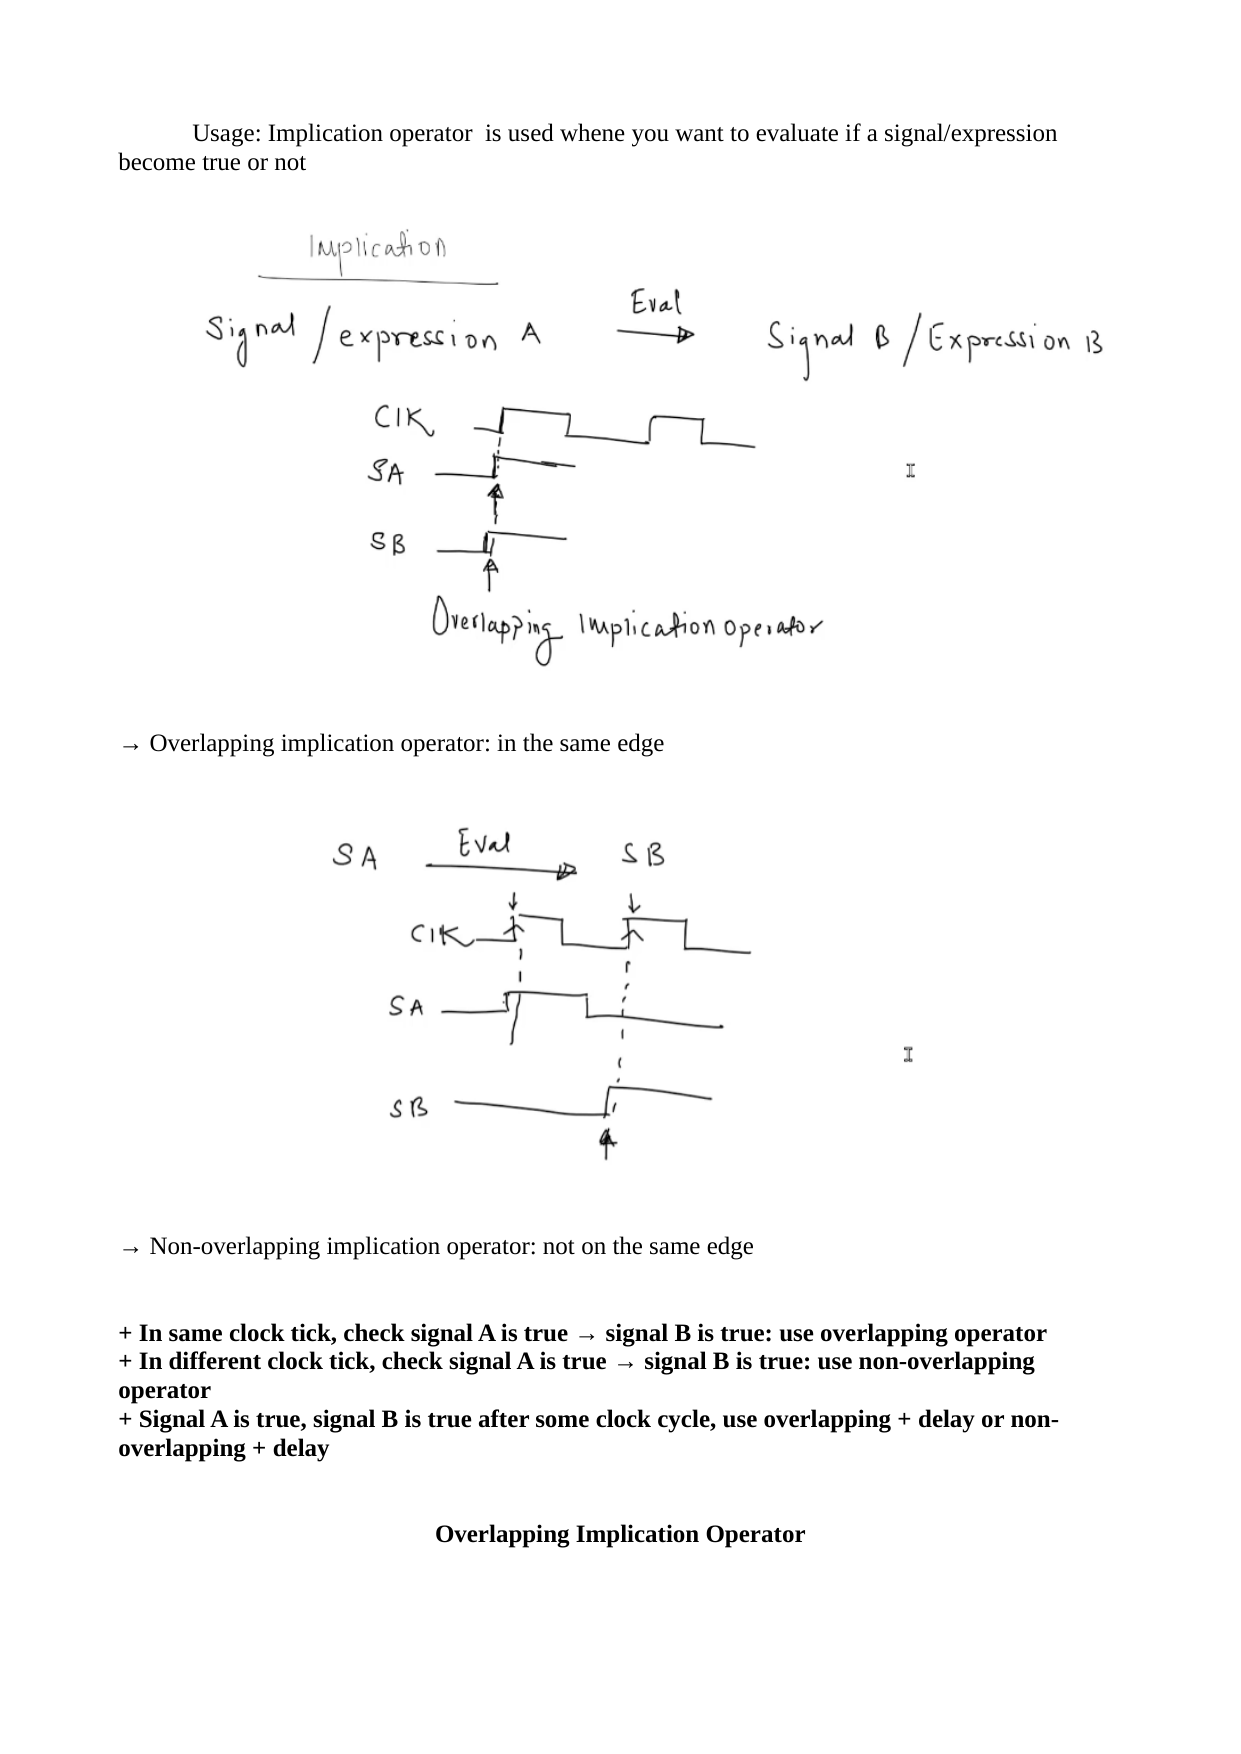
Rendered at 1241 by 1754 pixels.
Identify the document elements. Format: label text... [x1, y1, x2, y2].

text + In same clock tick, check signal A is true → signal B is true: use overlapping operator [118, 1318, 1122, 1346]
picture [118, 785, 1123, 1174]
text + Signal A is true, signal B is true after some clock cycle, use overlapping + delay or non-overlapping + delay [118, 1404, 1122, 1461]
text Usage: Implication operator is used whene you want to evaluate if a signal/expression become true or not [118, 118, 1122, 176]
picture [118, 204, 1123, 671]
text + In different clock tick, check signal A is true → signal B is true: use non-overlapping operator [118, 1346, 1122, 1404]
text Overlapping Implication Operator [118, 1519, 1122, 1548]
text → Overlapping implication operator: in the same edge [118, 728, 1122, 757]
text → Non-overlapping implication operator: not on the same edge [118, 1231, 1122, 1260]
